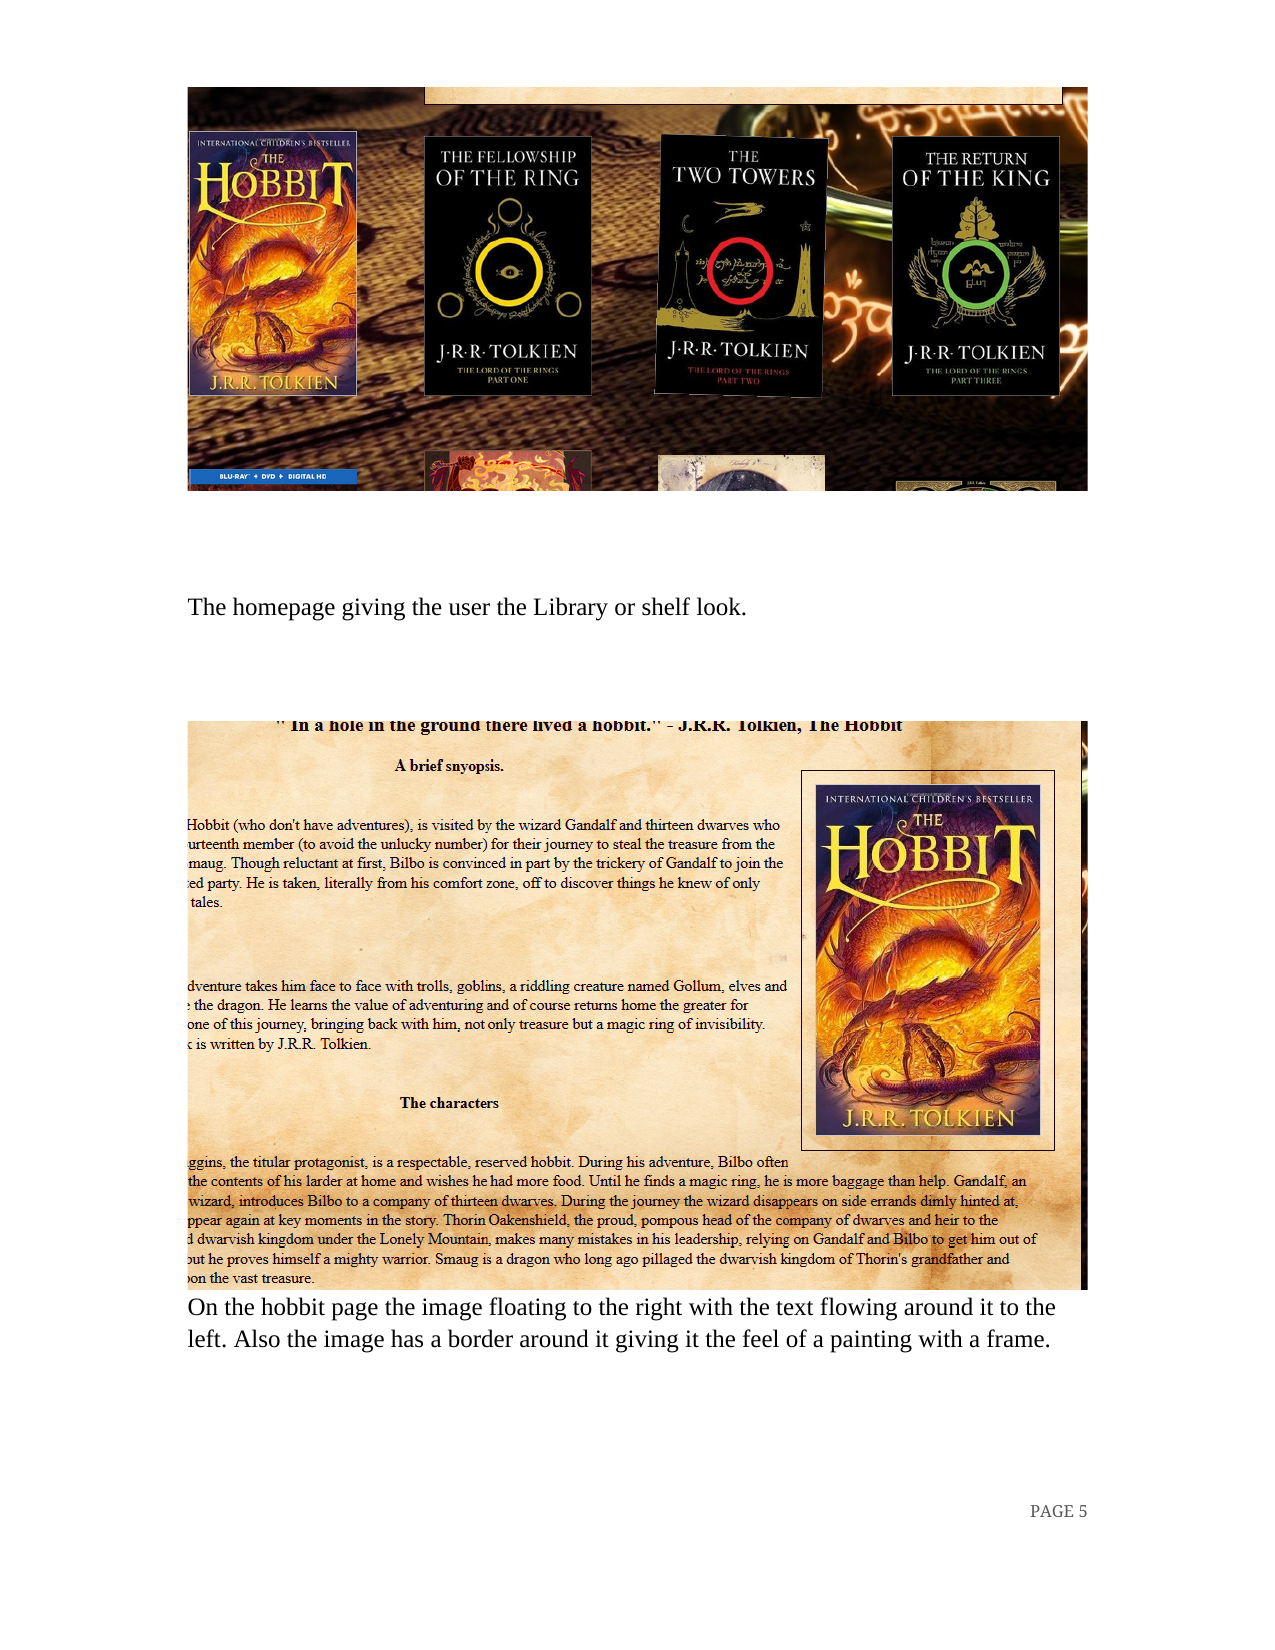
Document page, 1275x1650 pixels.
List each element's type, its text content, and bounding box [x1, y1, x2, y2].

text The homepage giving the user the Library or shelf look. [187, 592, 1087, 620]
text On the hobbit page the image floating to the right with the text flowing around it to the left. Also the image has a border around it giving it the feel of a painting with a frame. [187, 1290, 1087, 1384]
